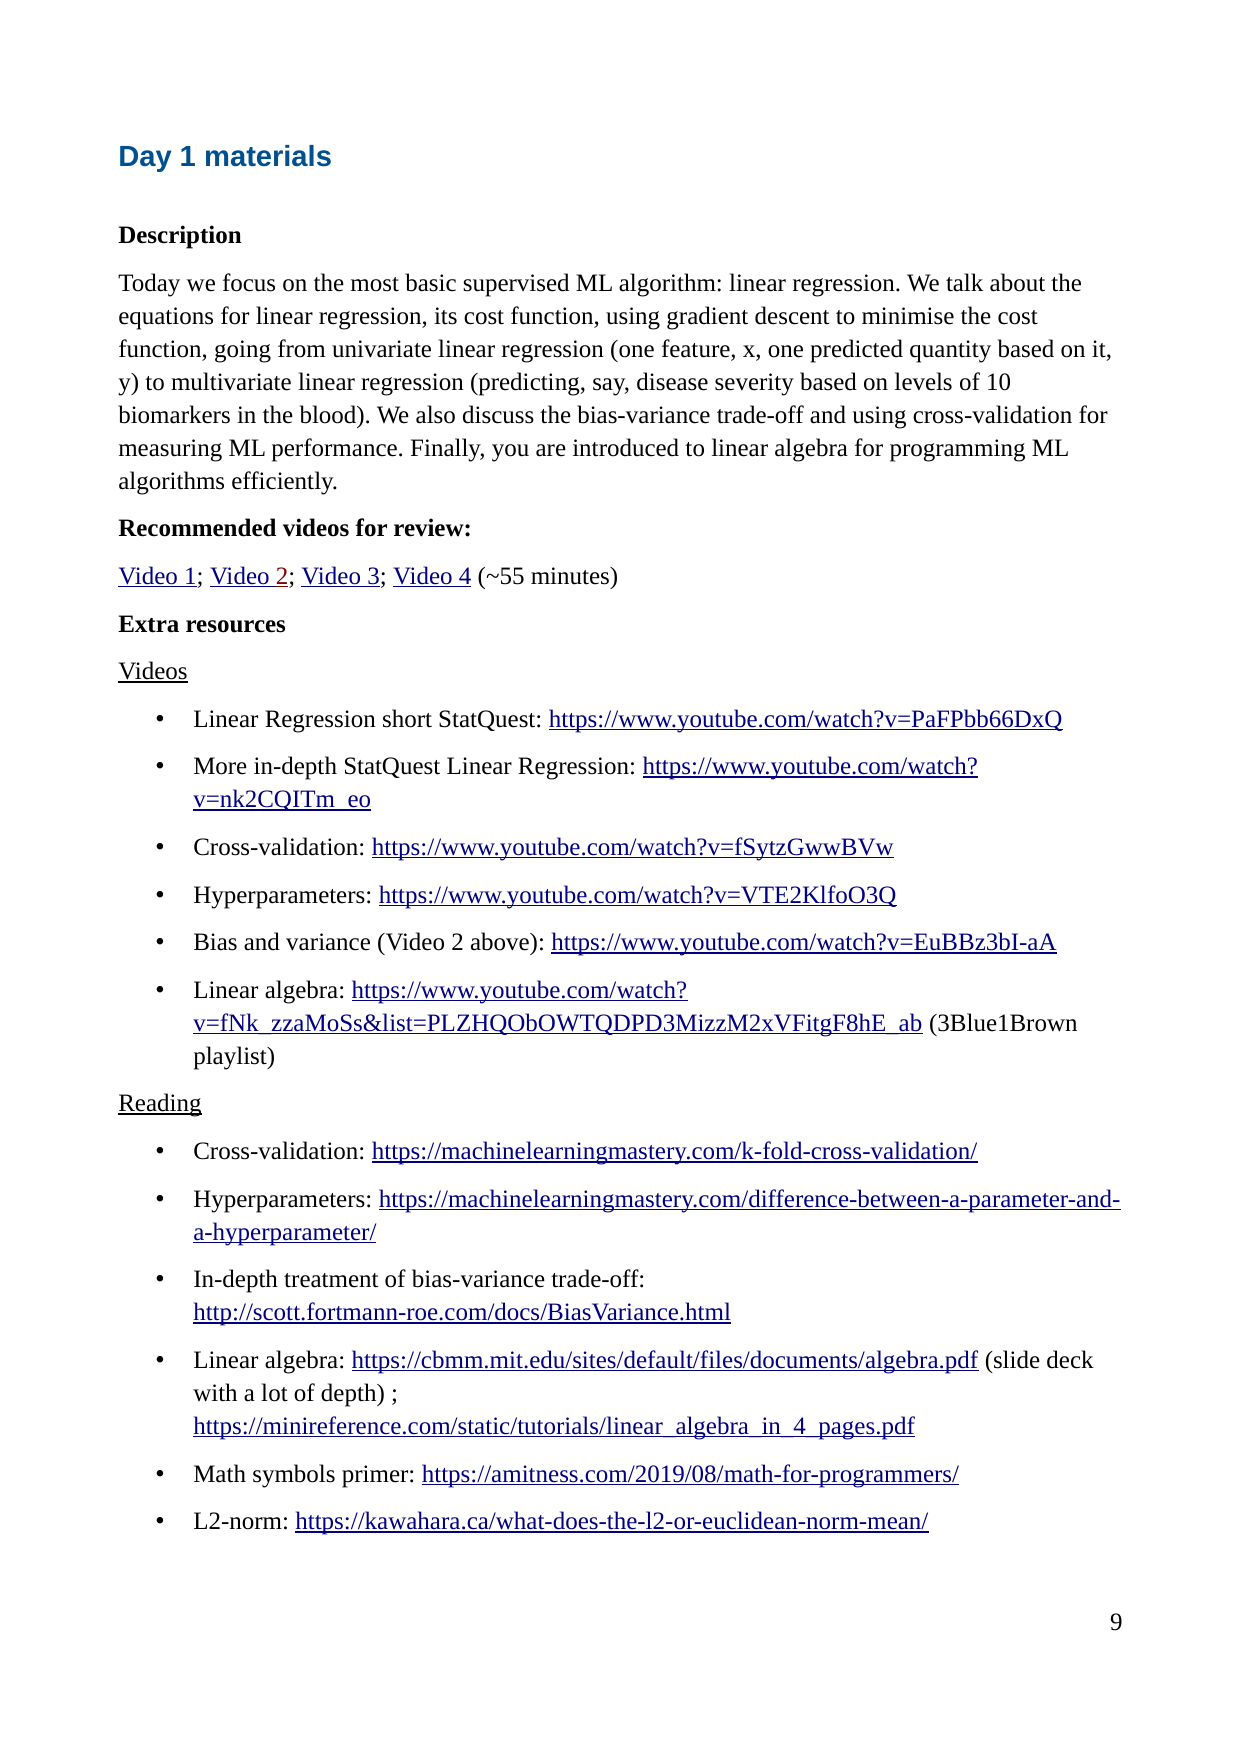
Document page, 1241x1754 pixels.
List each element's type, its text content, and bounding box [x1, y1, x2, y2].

text Description [118, 220, 1122, 249]
text Extra resources [118, 609, 1122, 637]
text Video 1; Video 2; Video 3; Video 4 (~55 minutes) [118, 561, 1122, 590]
list Linear algebra: https://cbmm.mit.edu/sites/default/files/documents/algebra.pdf (slide deck with a lot of depth) ; https://minireference.com/static/tutorials/linear_algebra_in_4_pages.pdf [156, 1345, 1122, 1440]
text Reading [118, 1088, 1122, 1117]
list L2-norm: https://kawahara.ca/what-does-the-l2-or-euclidean-norm-mean/ [156, 1506, 1122, 1535]
list Cross-validation: https://www.youtube.com/watch?v=fSytzGwwBVw [156, 832, 1122, 861]
list More in-depth StatQuest Linear Regression: https://www.youtube.com/watch?v=nk2CQITm_eo [156, 751, 1122, 813]
list Hyperparameters: https://machinelearningmastery.com/difference-between-a-parameter-and-a-hyperparameter/ [156, 1184, 1122, 1246]
list Cross-validation: https://machinelearningmastery.com/k-fold-cross-validation/ [156, 1136, 1122, 1165]
text Videos [118, 656, 1122, 685]
subtitle Day 1 materials [118, 139, 1122, 172]
text Today we focus on the most basic supervised ML algorithm: linear regression. We talk about the equations for linear regression, its cost function, using gradient descent to minimise the cost function, going from univariate linear regression (one feature, x, one predicted quantity based on it, y) to multivariate linear regression (predicting, say, disease severity based on levels of 10 biomarkers in the blood). We also discuss the bias-variance trade-off and using cross-validation for measuring ML performance. Finally, you are introduced to linear algebra for programming ML algorithms efficiently. [118, 268, 1122, 494]
list Hyperparameters: https://www.youtube.com/watch?v=VTE2KlfoO3Q [156, 880, 1122, 908]
list Math symbols primer: https://amitness.com/2019/08/math-for-programmers/ [156, 1459, 1122, 1487]
list Linear Regression short StatQuest: https://www.youtube.com/watch?v=PaFPbb66DxQ [156, 704, 1122, 733]
text Recommended videos for review: [118, 513, 1122, 542]
list Linear algebra: https://www.youtube.com/watch?v=fNk_zzaMoSs&list=PLZHQObOWTQDPD3MizzM2xVFitgF8hE_ab (3Blue1Brown playlist) [156, 975, 1122, 1070]
list Bias and variance (Video 2 above): https://www.youtube.com/watch?v=EuBBz3bI-aA [156, 927, 1122, 956]
list In-depth treatment of bias-variance trade-off: http://scott.fortmann-roe.com/docs/BiasVariance.html [156, 1264, 1122, 1326]
